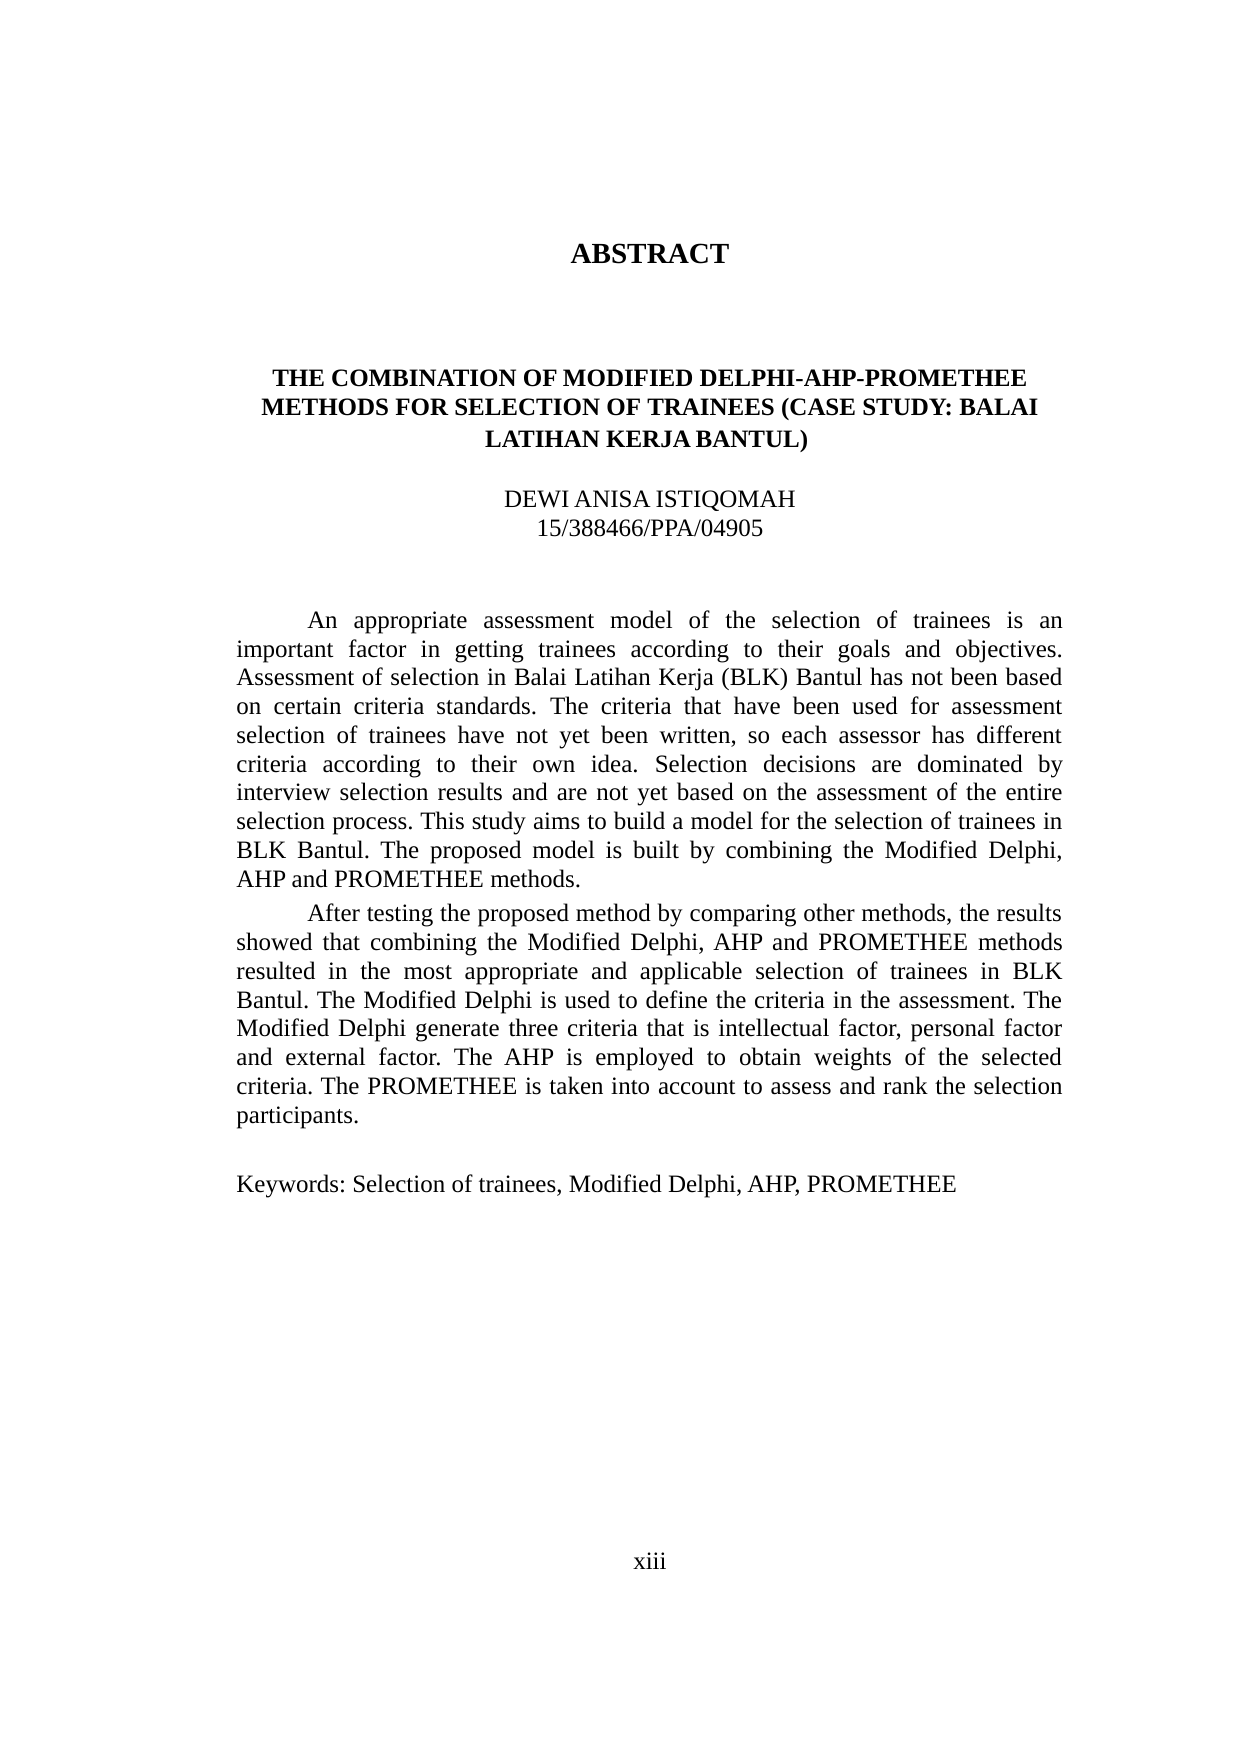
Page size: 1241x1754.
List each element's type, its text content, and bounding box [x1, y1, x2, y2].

subtitle ABSTRACT [236, 236, 1063, 270]
text THE combination OF MODIFIED DELPHI-AHP-PROMETHEE METHODS FOR SELECTION OF TRAINEES (case study: Balai Latihan kerja Bantul) [236, 363, 1063, 455]
text After testing the proposed method by comparing other methods, the results showed that combining the Modified Delphi, AHP and PROMETHEE methods resulted in the most appropriate and applicable selection of trainees in BLK Bantul. The Modified Delphi is used to define the criteria in the assessment. The Modified Delphi generate three criteria that is intellectual factor, personal factor and external factor. The AHP is employed to obtain weights of the selected criteria. The PROMETHEE is taken into account to assess and rank the selection participants. [236, 898, 1063, 1128]
text Keywords: Selection of trainees, Modified Delphi, AHP, PROMETHEE [236, 1169, 1063, 1198]
text An appropriate assessment model of the selection of trainees is an important factor in getting trainees according to their goals and objectives. Assessment of selection in Balai Latihan Kerja (BLK) Bantul has not been based on certain criteria standards. The criteria that have been used for assessment selection of trainees have not yet been written, so each assessor has different criteria according to their own idea. Selection decisions are dominated by interview selection results and are not yet based on the assessment of the entire selection process. This study aims to build a model for the selection of trainees in BLK Bantul. The proposed model is built by combining the Modified Delphi, AHP and PROMETHEE methods. [236, 605, 1063, 892]
text 15/388466/PPA/04905 [236, 513, 1063, 541]
text DEWI ANISA ISTIQOMAH [236, 484, 1063, 513]
